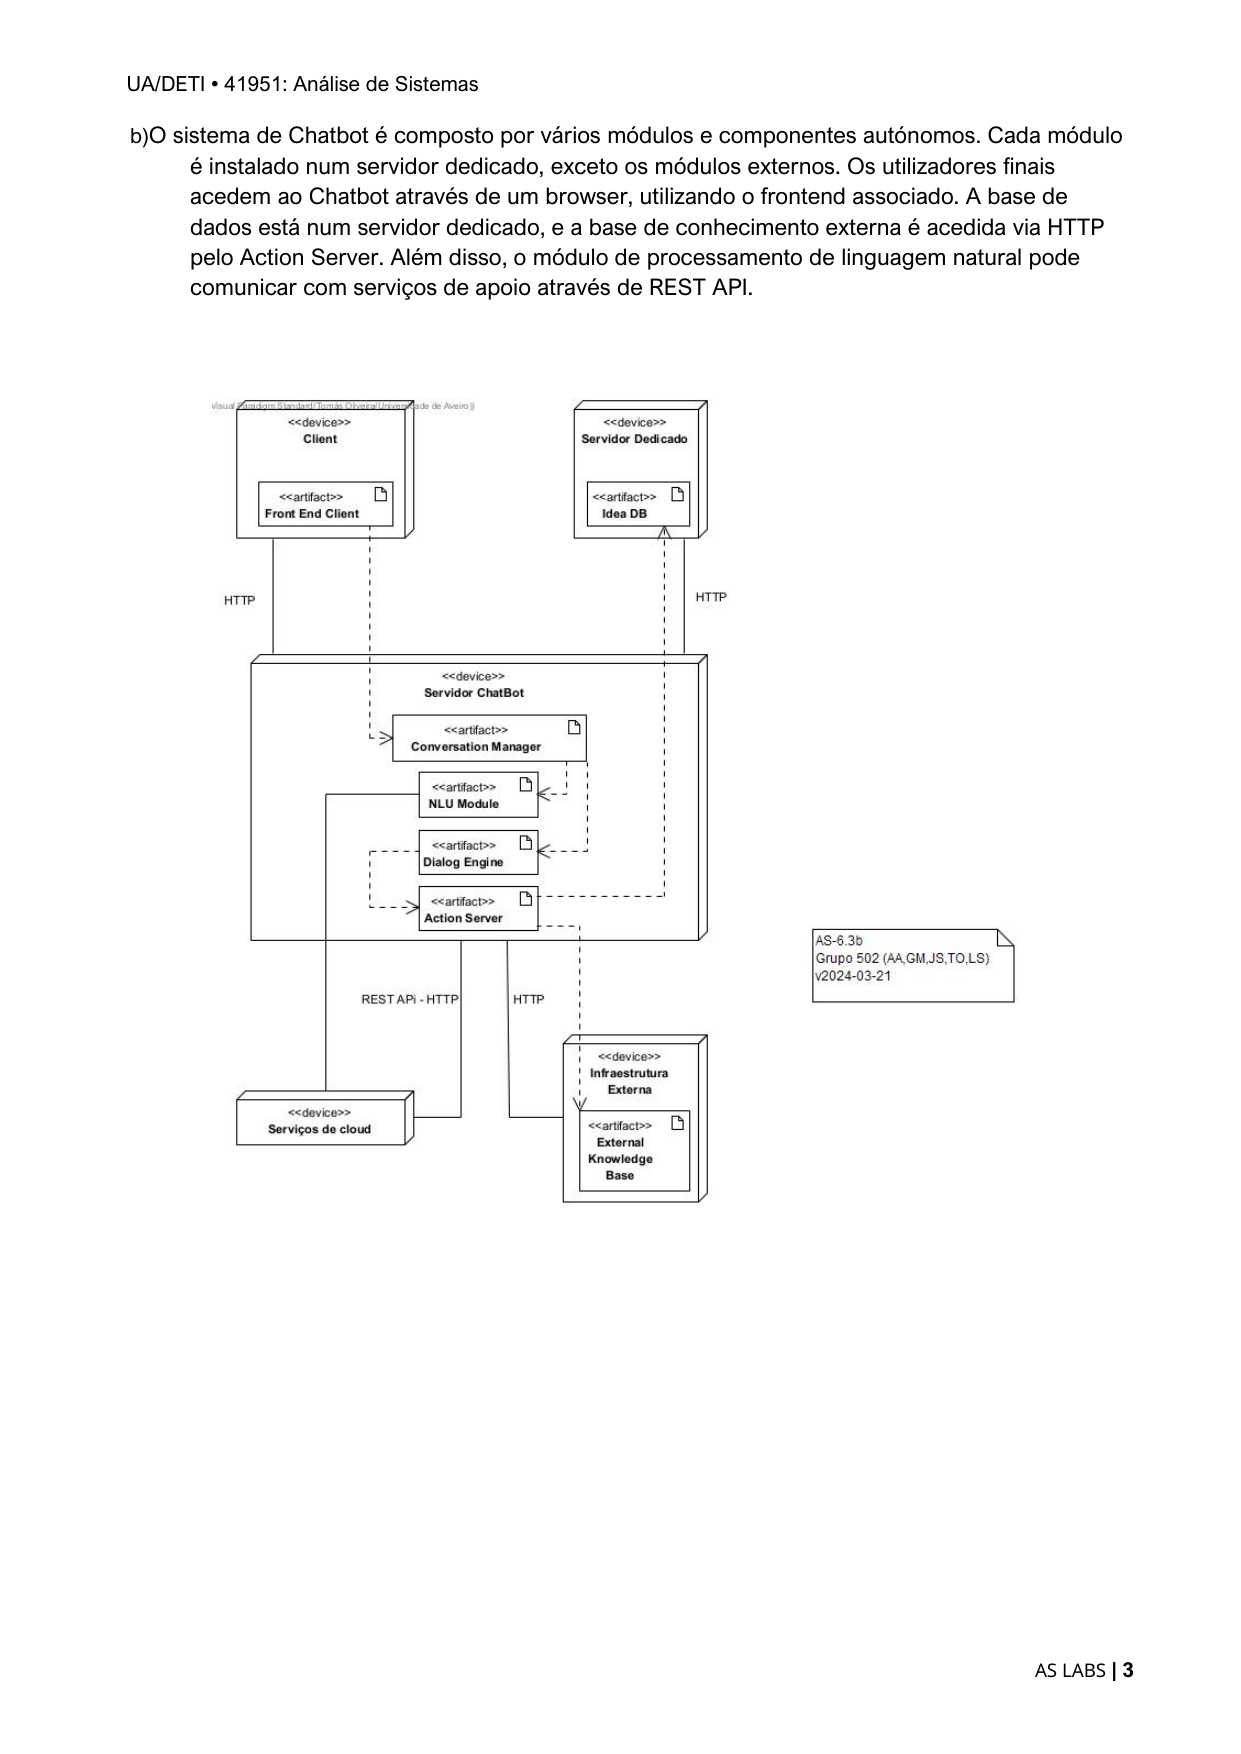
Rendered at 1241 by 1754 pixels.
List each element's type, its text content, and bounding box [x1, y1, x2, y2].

text b)O sistema de Chatbot é composto por vários módulos e componentes autónomos. Cada módulo é instalado num servidor dedicado, exceto os módulos externos. Os utilizadores finais acedem ao Chatbot através de um browser, utilizando o frontend associado. A base de dados está num servidor dedicado, e a base de conhecimento externa é acedida via HTTP pelo Action Server. Além disso, o módulo de processamento de linguagem natural pode comunicar com serviços de apoio através de REST API. [130, 121, 1134, 301]
picture [211, 398, 1019, 1207]
